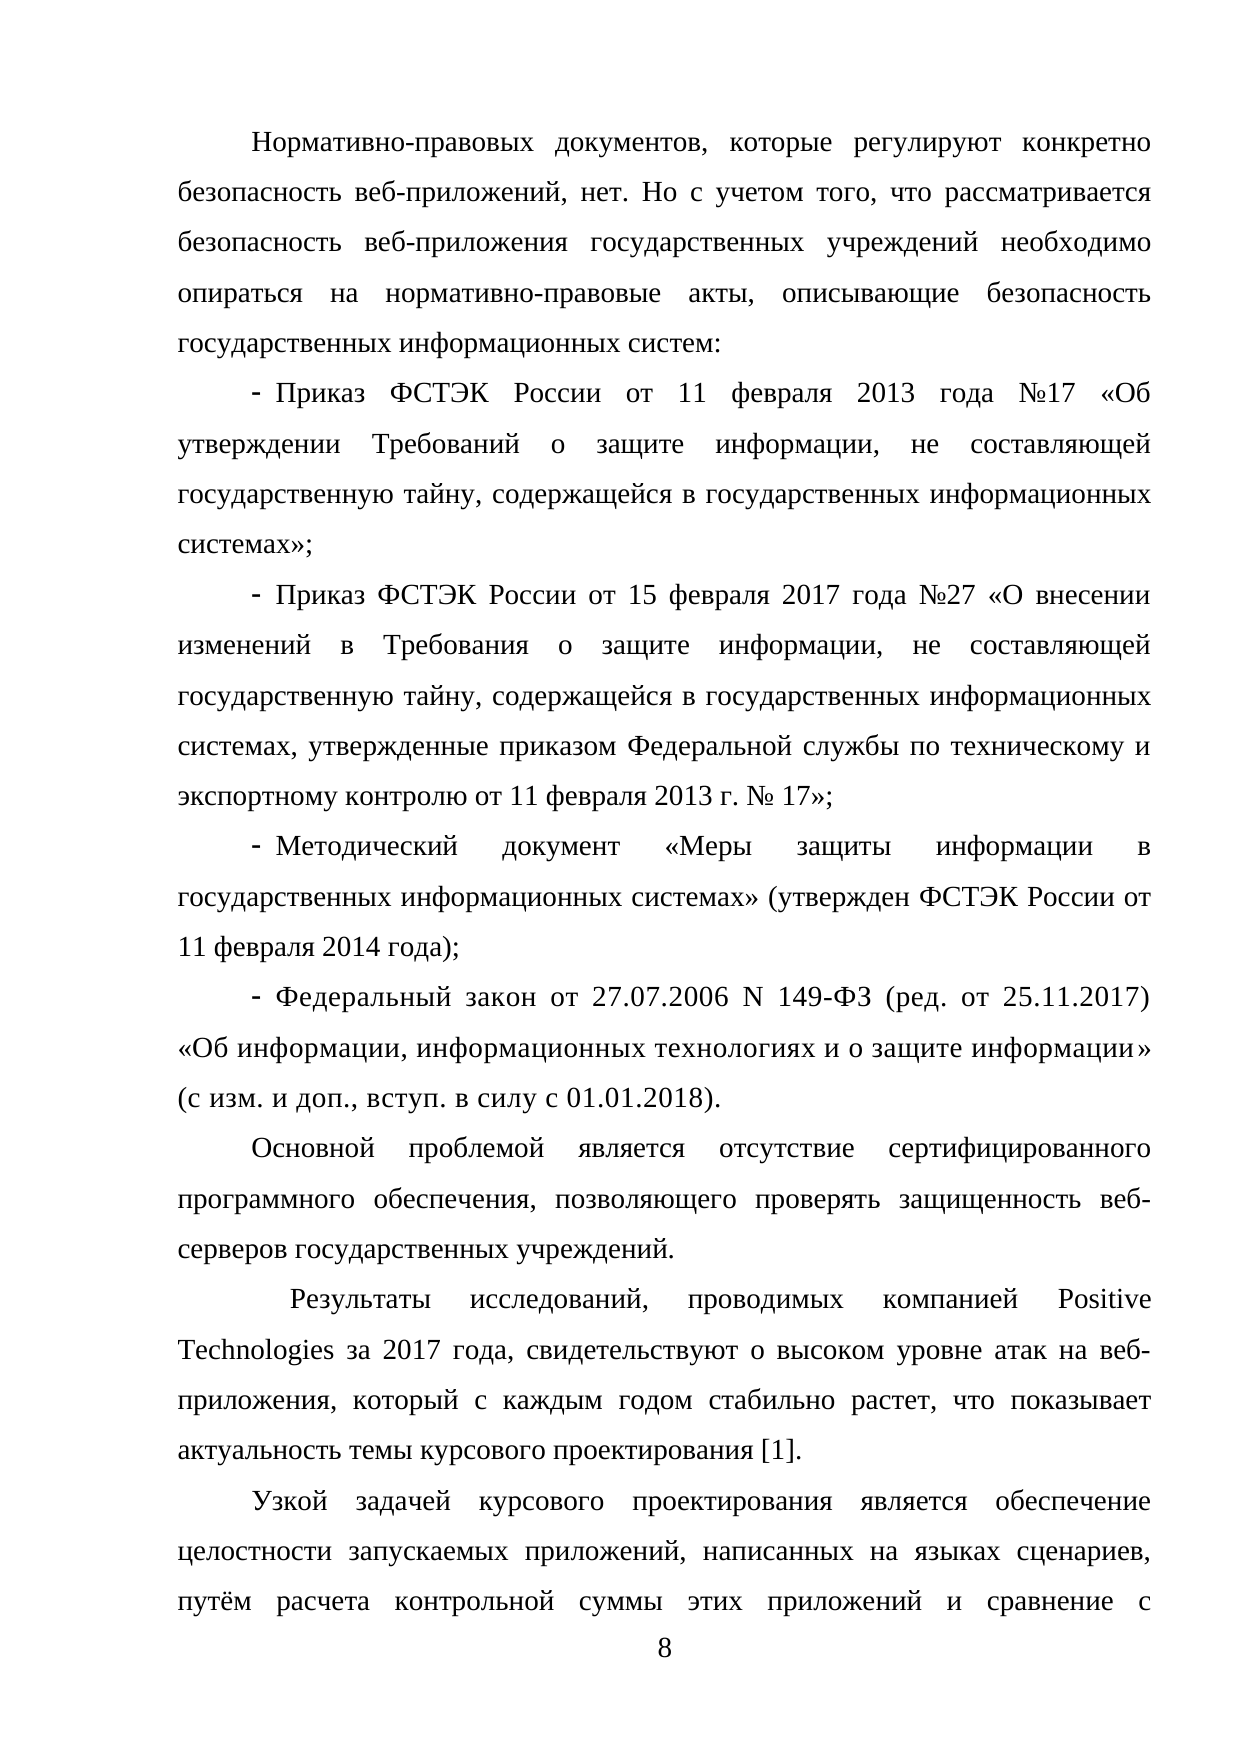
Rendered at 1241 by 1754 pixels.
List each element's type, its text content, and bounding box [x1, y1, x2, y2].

text Основной проблемой является отсутствие сертифицированного программного обеспечения, позволяющего проверять защищенность веб-серверов государственных учреждений. [177, 1131, 1152, 1265]
list Приказ ФСТЭК России от 11 февраля 2013 года №17 «Об утверждении Требований о защите информации, не составляющей государственную тайну, содержащейся в государственных информационных системах»; [177, 376, 1152, 560]
list Федеральный закон от 27.07.2006 N 149-ФЗ (ред. от 25.11.2017) «Об информации, информационных технологиях и о защите информации» (с изм. и доп., вступ. в силу с 01.01.2018). [177, 979, 1152, 1114]
list Методический документ «Меры защиты информации в государственных информационных системах» (утвержден ФСТЭК России от 11 февраля 2014 года); [177, 828, 1152, 963]
text Результаты исследований, проводимых компанией Positive Technologies за 2017 года, свидетельствуют о высоком уровне атак на веб-приложения, который с каждым годом стабильно растет, что показывает актуальность темы курсового проектирования [1]. [177, 1282, 1152, 1466]
text Нормативно-правовых документов, которые регулируют конкретно безопасность веб-приложений, нет. Но с учетом того, что рассматривается безопасность веб-приложения государственных учреждений необходимо опираться на нормативно-правовые акты, описывающие безопасность государственных информационных систем: [177, 124, 1152, 359]
text Узкой задачей курсового проектирования является обеспечение целостности запускаемых приложений, написанных на языках сценариев, путём расчета контрольной суммы этих приложений и сравнение с [177, 1483, 1152, 1617]
list Приказ ФСТЭК России от 15 февраля 2017 года №27 «О внесении изменений в Требования о защите информации, не составляющей государственную тайну, содержащейся в государственных информационных системах, утвержденные приказом Федеральной службы по техническому и экспортному контролю от 11 февраля 2013 г. № 17»; [177, 577, 1152, 812]
